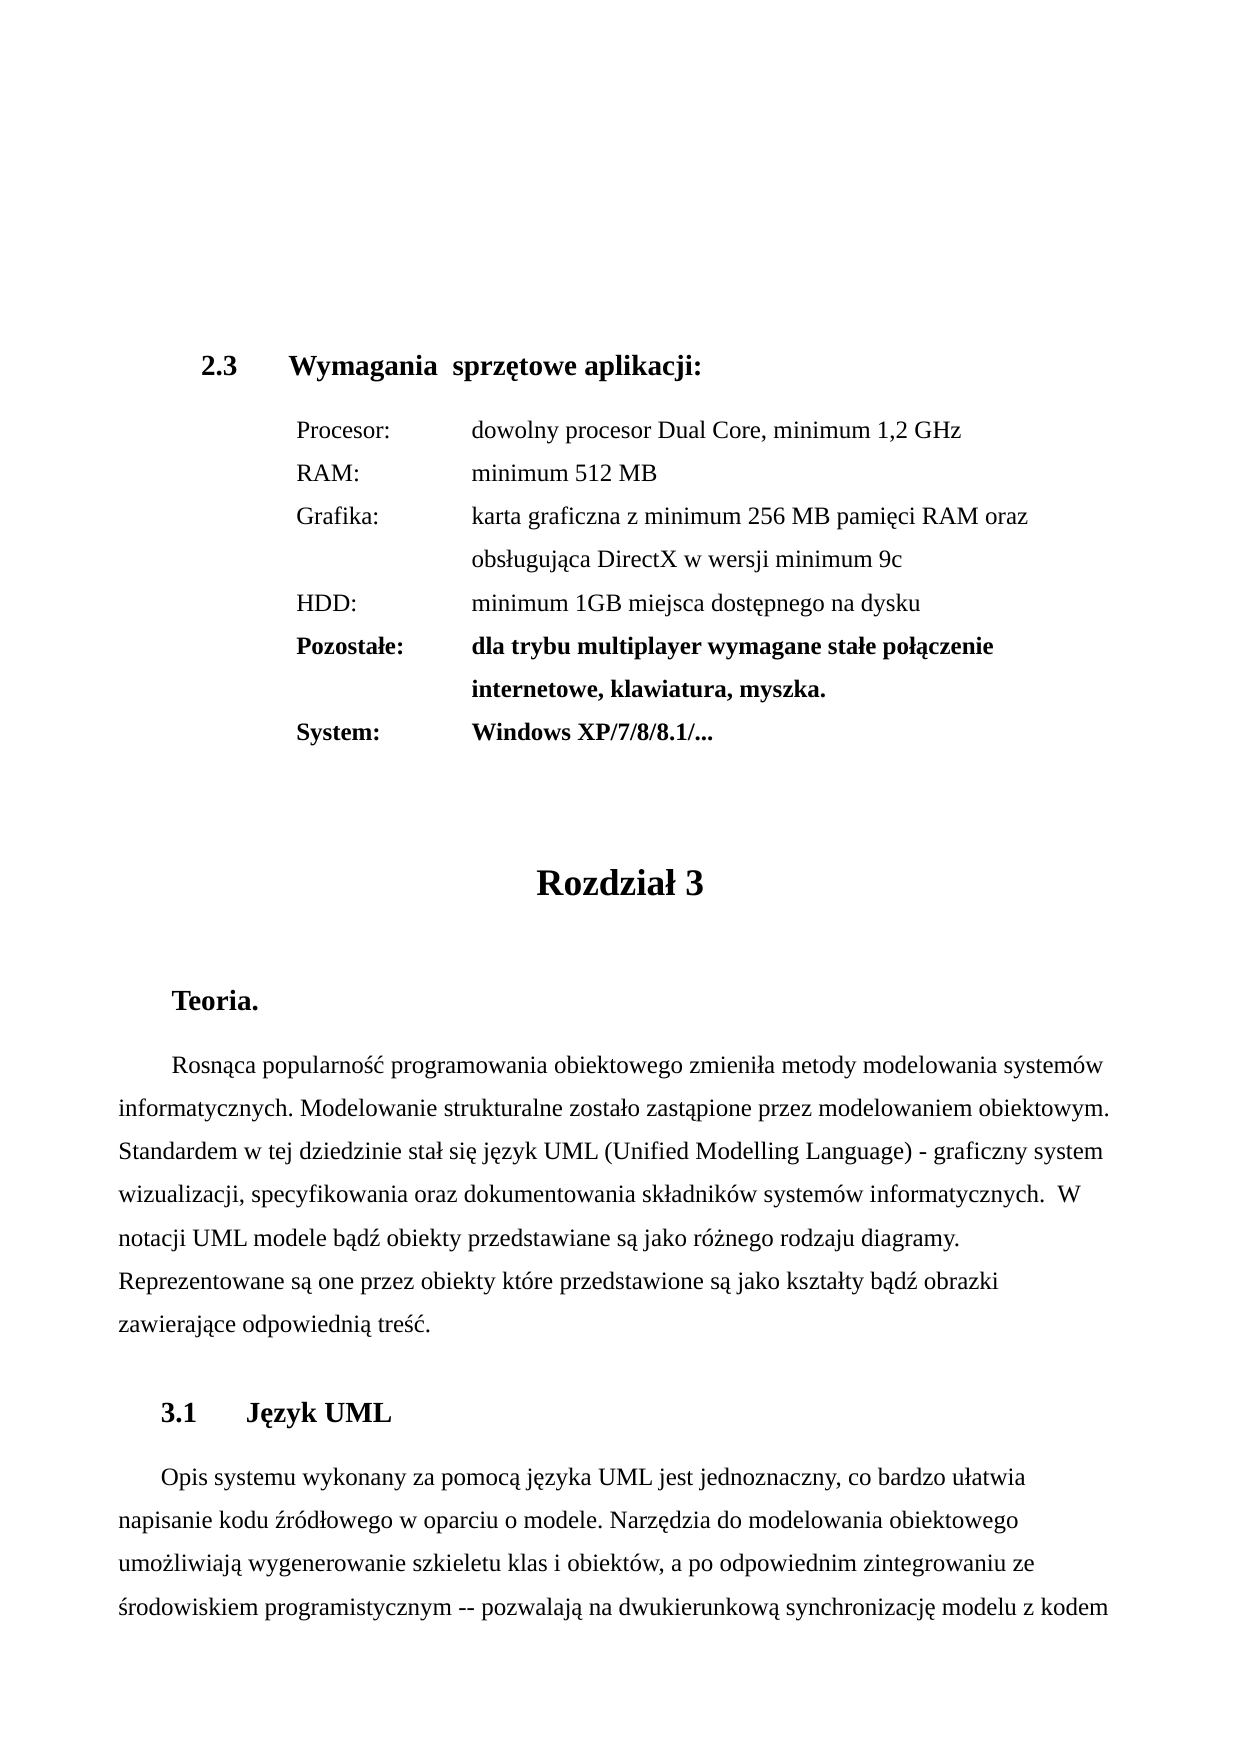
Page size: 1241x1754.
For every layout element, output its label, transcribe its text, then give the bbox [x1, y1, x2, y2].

text Opis systemu wykonany za pomocą języka UML jest jednoznaczny, co bardzo ułatwia napisanie kodu źródłowego w oparciu o modele. Narzędzia do modelowania obiektowego umożliwiają wygenerowanie szkieletu klas i obiektów, a po odpowiednim zintegrowaniu ze środowiskiem programistycznym -- pozwalają na dwukierunkową synchronizację modelu z kodem [118, 1462, 1122, 1620]
text System: Windows XP/7/8/8.1/... [118, 717, 1122, 746]
text 2.3 Wymagania sprzętowe aplikacji: [118, 348, 1122, 382]
text Rozdział 3 [118, 861, 1122, 904]
text HDD: minimum 1GB miejsca dostępnego na dysku [118, 588, 1122, 616]
text Procesor: dowolny procesor Dual Core, minimum 1,2 GHz [118, 415, 1122, 444]
text Grafika: karta graficzna z minimum 256 MB pamięci RAM oraz obsługująca DirectX w wersji minimum 9c [118, 501, 1122, 573]
text RAM: minimum 512 MB [118, 458, 1122, 487]
text Teoria. [118, 983, 1122, 1017]
text Rosnąca popularność programowania obiektowego zmieniła metody modelowania systemów informatycznych. Modelowanie strukturalne zostało zastąpione przez modelowaniem obiektowym. Standardem w tej dziedzinie stał się język UML (Unified Modelling Language) - graficzny system wizualizacji, specyfikowania oraz dokumentowania składników systemów informatycznych. W notacji UML modele bądź obiekty przedstawiane są jako różnego rodzaju diagramy. Reprezentowane są one przez obiekty które przedstawione są jako kształty bądź obrazki zawierające odpowiednią treść. [118, 1050, 1122, 1338]
text Pozostałe: dla trybu multiplayer wymagane stałe połączenie internetowe, klawiatura, myszka. [118, 631, 1122, 703]
text 3.1 Język UML [118, 1395, 1122, 1429]
